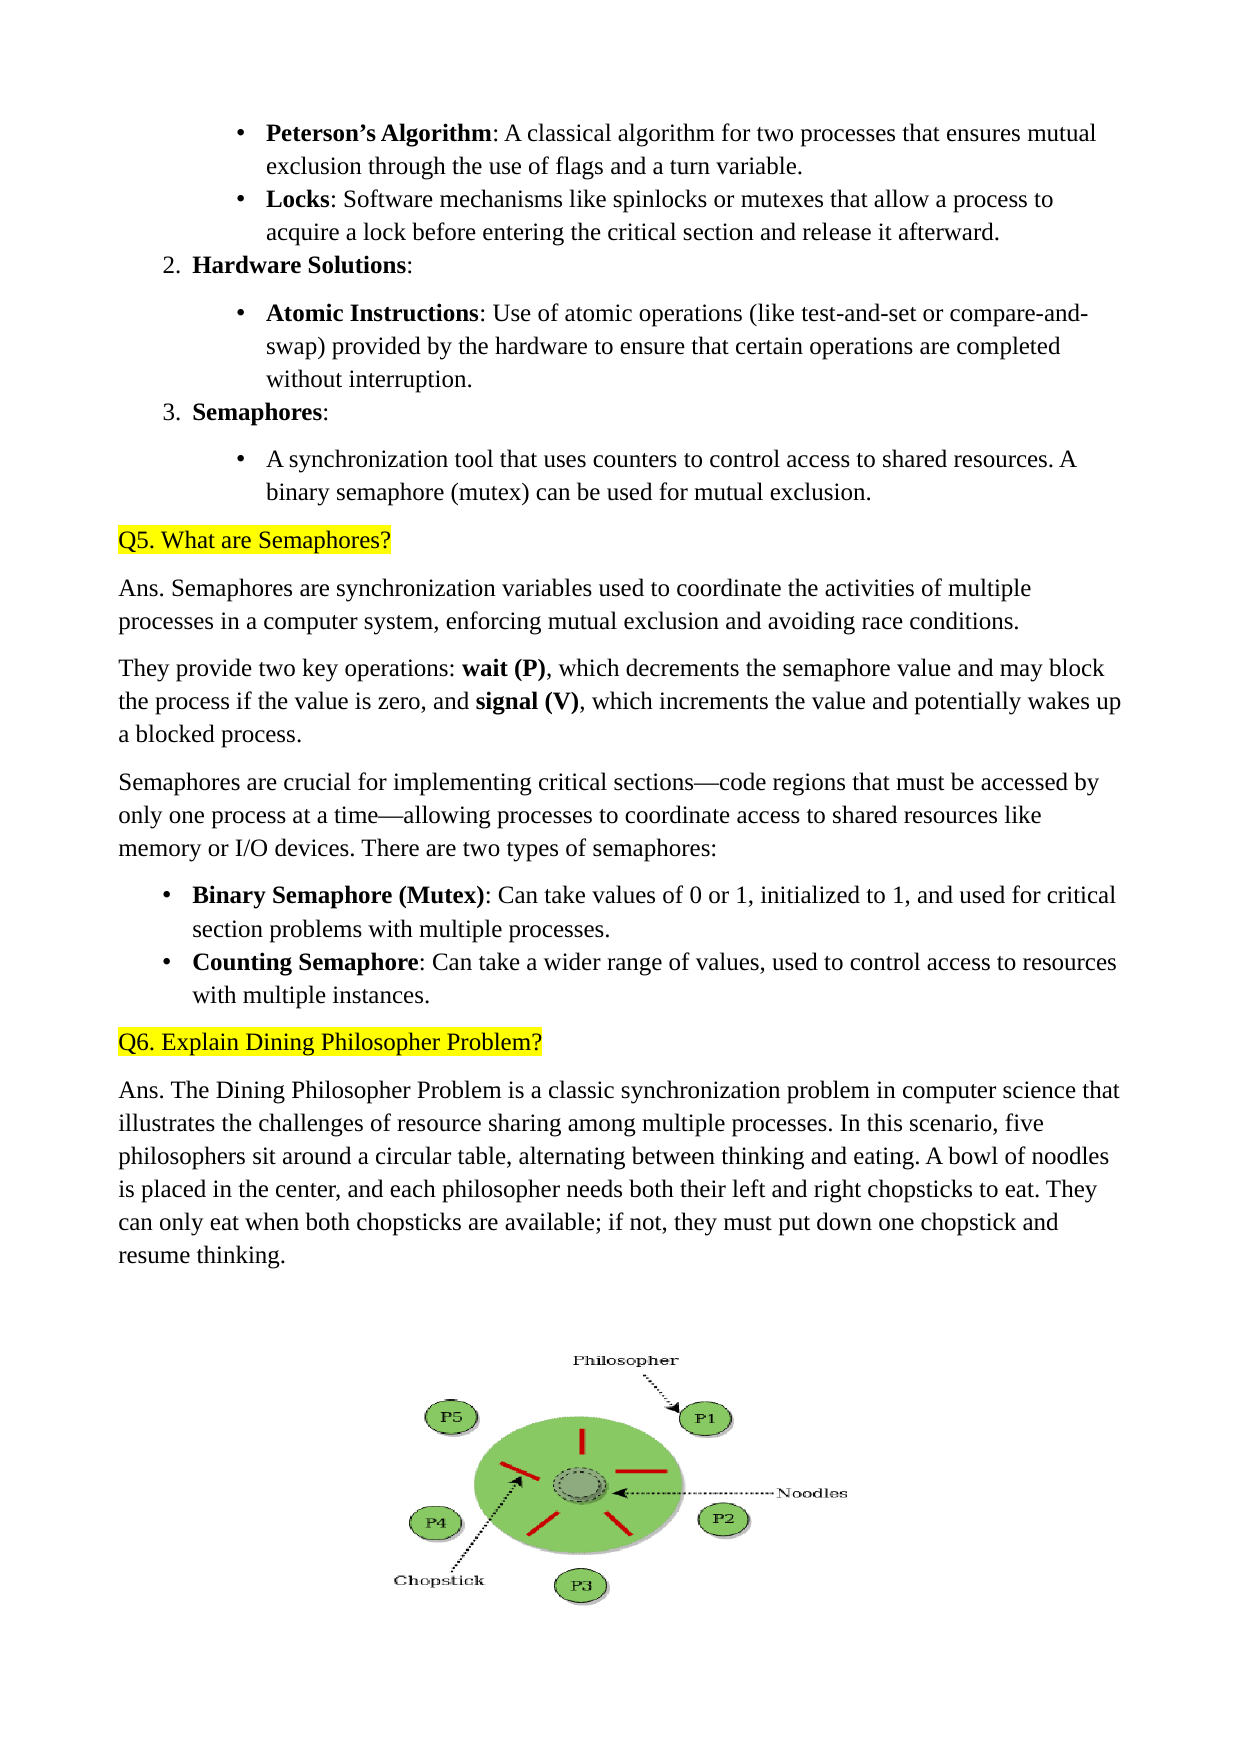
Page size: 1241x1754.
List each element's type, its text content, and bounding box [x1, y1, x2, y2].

list Hardware Solutions: [162, 250, 1122, 279]
picture [364, 1335, 876, 1621]
text Q6. Explain Dining Philosopher Problem? [118, 1027, 1122, 1056]
list Atomic Instructions: Use of atomic operations (like test-and-set or compare-and-swap) provided by the hardware to ensure that certain operations are completed without interruption. [236, 298, 1122, 393]
text They provide two key operations: wait (P), which decrements the semaphore value and may block the process if the value is zero, and signal (V), which increments the value and potentially wakes up a blocked process. [118, 653, 1122, 748]
text Semaphores are crucial for implementing critical sections—code regions that must be accessed by only one process at a time—allowing processes to coordinate access to shared resources like memory or I/O devices. There are two types of semaphores: [118, 767, 1122, 862]
text Ans. Semaphores are synchronization variables used to coordinate the activities of multiple processes in a computer system, enforcing mutual exclusion and avoiding race conditions. [118, 573, 1122, 634]
list A synchronization tool that uses counters to control access to shared resources. A binary semaphore (mutex) can be used for mutual exclusion. [236, 444, 1122, 506]
list Counting Semaphore: Can take a wider range of values, used to control access to resources with multiple instances. [162, 947, 1122, 1008]
text Ans. The Dining Philosopher Problem is a classic synchronization problem in computer science that illustrates the challenges of resource sharing among multiple processes. In this scenario, five philosophers sit around a circular table, alternating between thinking and eating. A bowl of noodles is placed in the center, and each philosopher needs both their left and right chopsticks to eat. They can only eat when both chopsticks are available; if not, they must put down one chopstick and resume thinking. [118, 1075, 1122, 1269]
list Binary Semaphore (Mutex): Can take values of 0 or 1, initialized to 1, and used for critical section problems with multiple processes. [162, 881, 1122, 942]
list Locks: Software mechanisms like spinlocks or mutexes that allow a process to acquire a lock before entering the critical section and release it afterward. [236, 184, 1122, 246]
list Peterson’s Algorithm: A classical algorithm for two processes that ensures mutual exclusion through the use of flags and a turn variable. [236, 118, 1122, 180]
text Q5. What are Semaphores? [118, 525, 1122, 554]
list Semaphores: [162, 397, 1122, 426]
